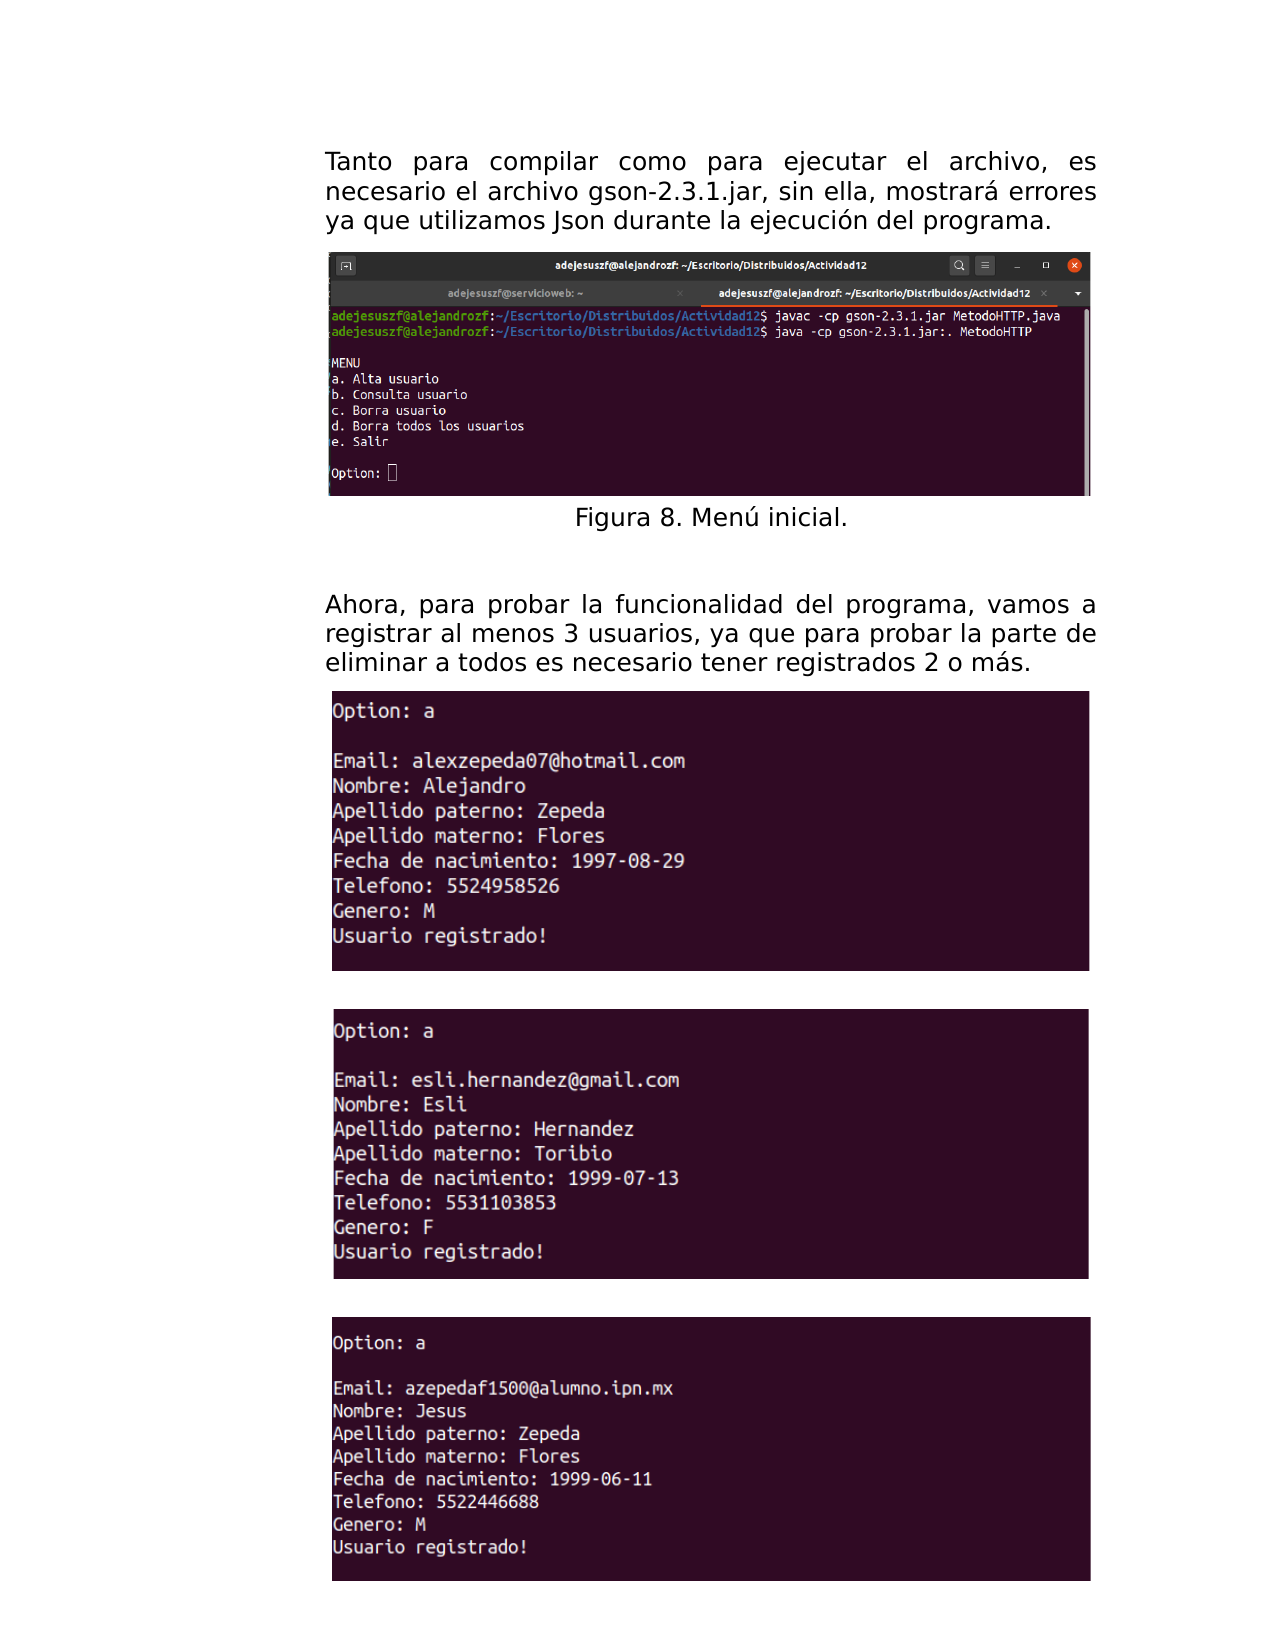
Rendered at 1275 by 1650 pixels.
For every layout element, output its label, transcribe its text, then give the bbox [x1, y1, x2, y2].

picture [333, 1097, 852, 1279]
picture [328, 252, 1091, 496]
text Ahora, para probar la funcionalidad del programa, vamos a registrar al menos 3 usuarios, ya que para probar la parte de eliminar a todos es necesario tener registrados 2 o más. [325, 590, 1098, 678]
picture [332, 1402, 897, 1581]
text Tanto para compilar como para ejecutar el archivo, es necesario el archivo gson-2.3.1.jar, sin ella, mostrará errores ya que utilizamos Json durante la ejecución del programa. [325, 148, 1098, 235]
picture [332, 773, 844, 971]
text Figura 8. Menú inicial. [325, 503, 1098, 533]
